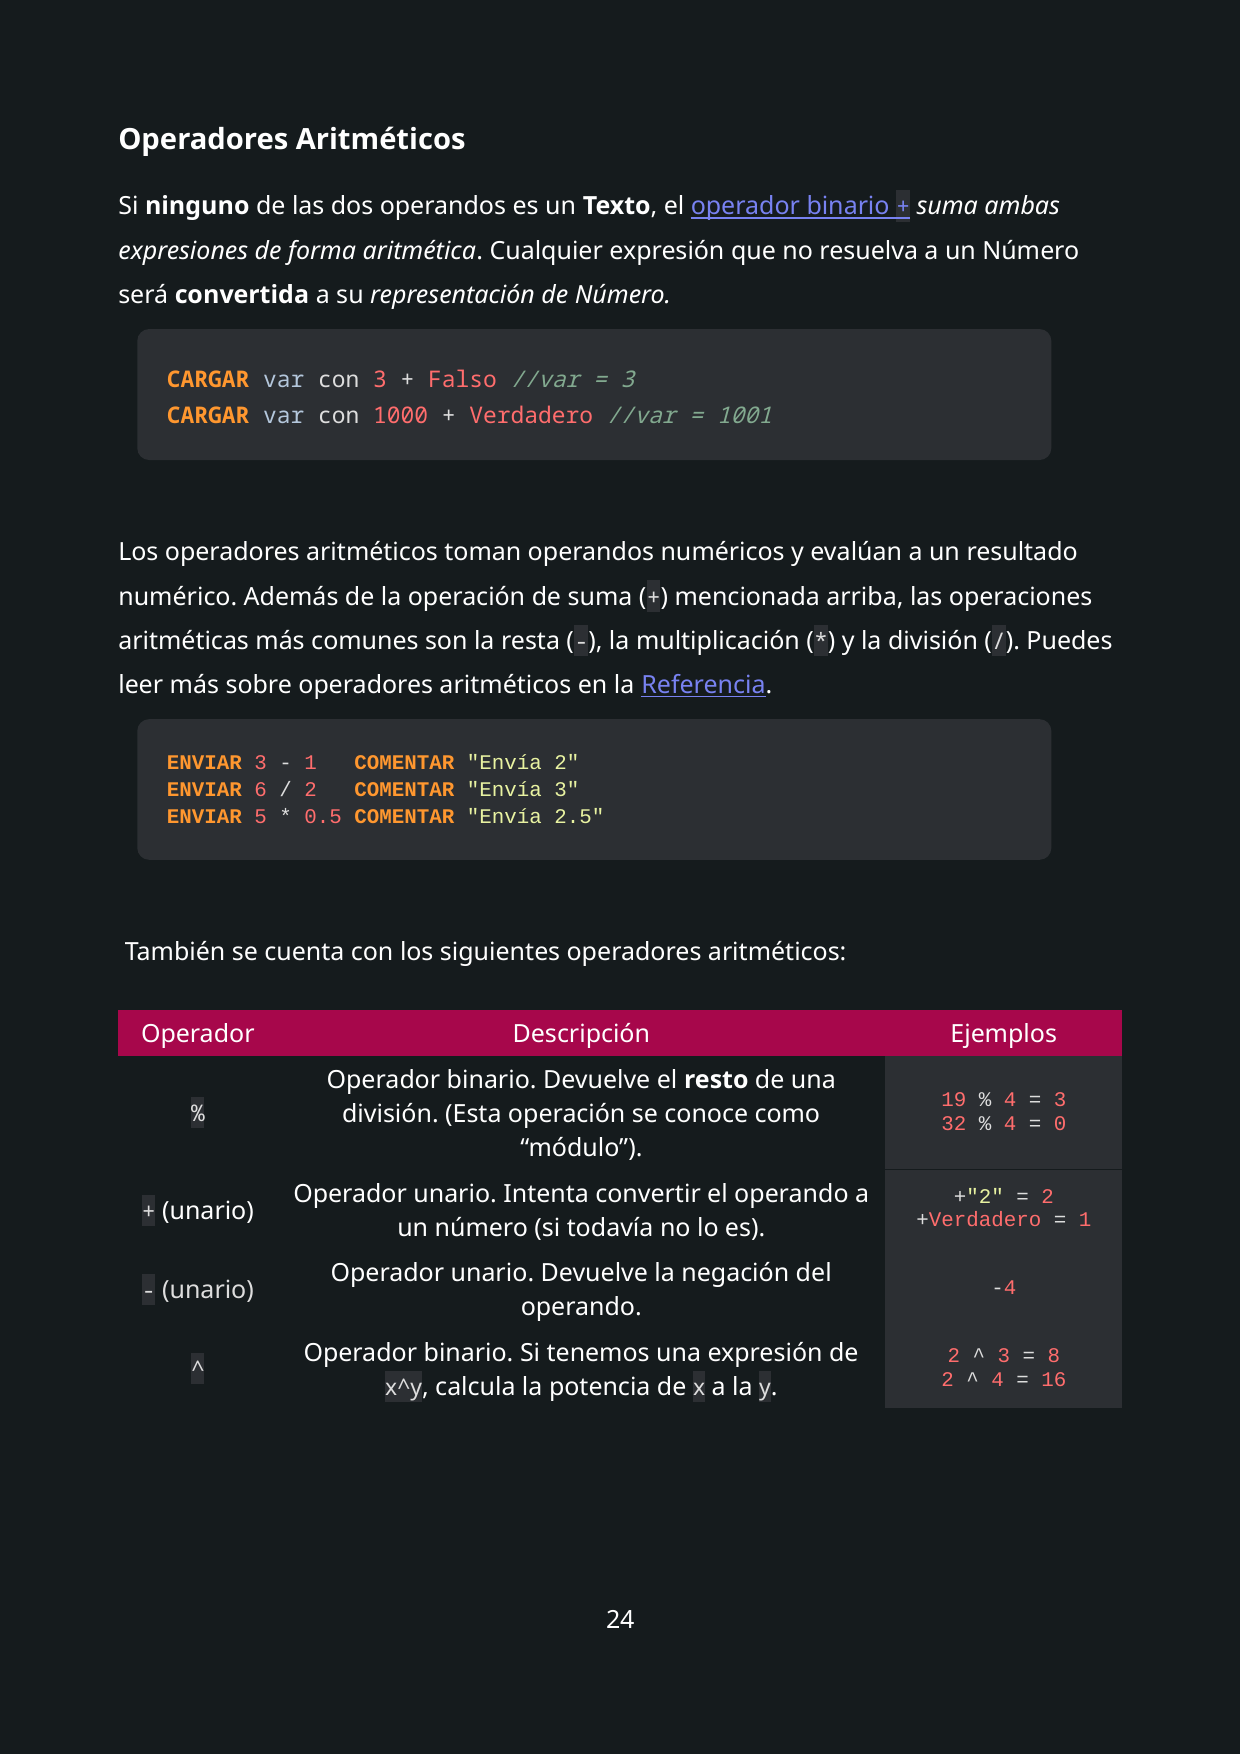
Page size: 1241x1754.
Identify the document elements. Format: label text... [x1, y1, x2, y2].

text También se cuenta con los siguientes operadores aritméticos: [118, 934, 1122, 968]
table_cell % [118, 1056, 277, 1169]
table_cell - (unario) [118, 1249, 277, 1329]
table_cell Operador binario. Devuelve el resto de una división. (Esta operación se conoce como “módulo”). [277, 1056, 885, 1169]
subtitle Operadores Aritméticos [118, 118, 1122, 158]
table_cell 19 % 4 = 3 32 % 4 = 0 [885, 1056, 1122, 1169]
table_cell ^ [118, 1329, 277, 1408]
table_cell Operador unario. Devuelve la negación del operando. [277, 1249, 885, 1329]
table_header Descripción [277, 1010, 885, 1056]
table_cell + (unario) [118, 1170, 277, 1249]
text Si ninguno de las dos operandos es un Texto, el operador binario + suma ambas expresiones de forma aritmética. Cualquier expresión que no resuelva a un Número será convertida a su representación de Número. [118, 188, 1122, 311]
text Los operadores aritméticos toman operandos numéricos y evalúan a un resultado numérico. Además de la operación de suma (+) mencionada arriba, las operaciones aritméticas más comunes son la resta (-), la multiplicación (*) y la división (/). Puedes leer más sobre operadores aritméticos en la Referencia. [118, 534, 1122, 701]
table_header Operador [118, 1010, 277, 1056]
table_cell -4 [885, 1249, 1122, 1329]
table_cell 2 ^ 3 = 8 2 ^ 4 = 16 [885, 1329, 1122, 1408]
table_cell Operador unario. Intenta convertir el operando a un número (si todavía no lo es). [277, 1170, 885, 1249]
table_header Ejemplos [885, 1010, 1122, 1056]
table_cell +"2" = 2 +Verdadero = 1 [885, 1170, 1122, 1249]
table_cell Operador binario. Si tenemos una expresión de x^y, calcula la potencia de x a la y. [277, 1329, 885, 1408]
